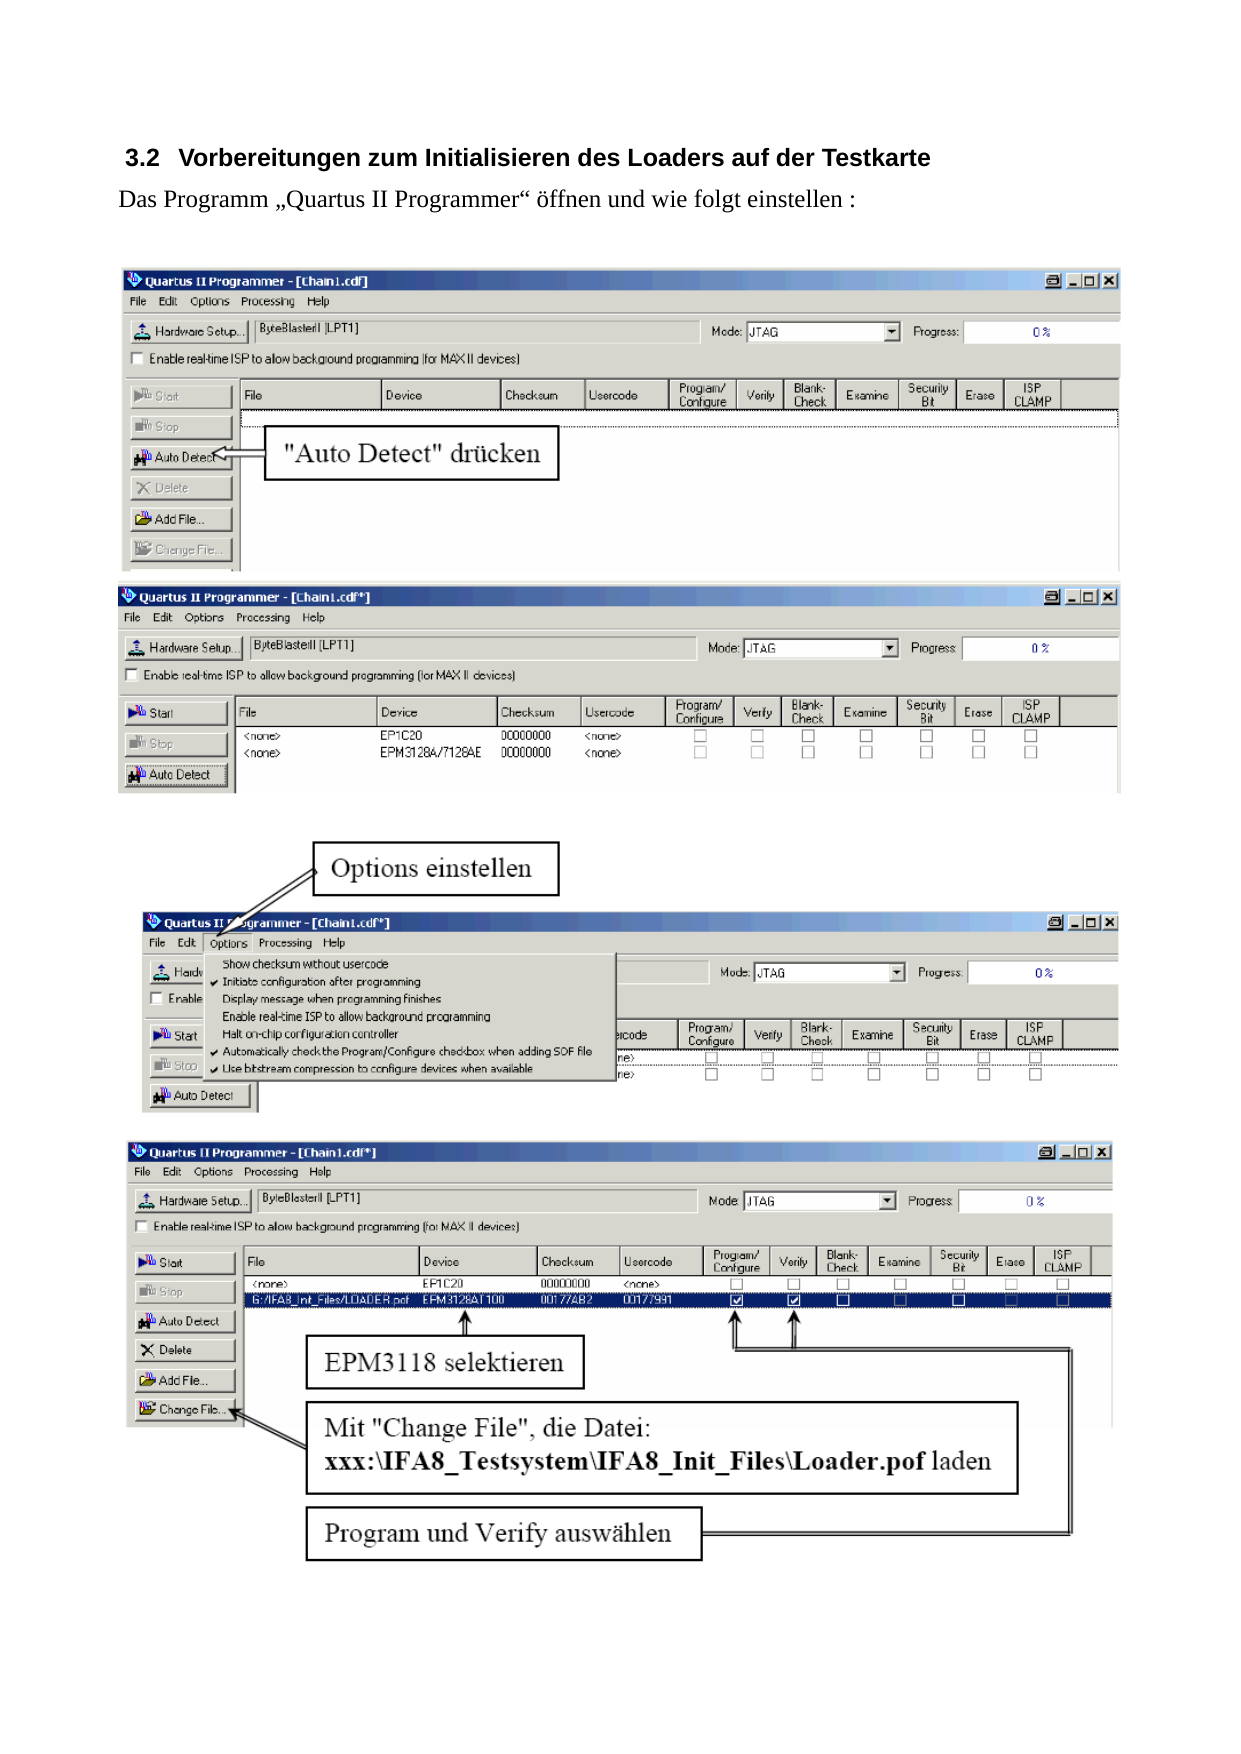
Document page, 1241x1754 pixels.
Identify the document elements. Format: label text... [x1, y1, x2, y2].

subtitle Vorbereitungen zum Initialisieren des Loaders auf der Testkarte [118, 143, 1122, 172]
picture [118, 838, 1123, 1567]
picture [118, 266, 1123, 798]
text Das Programm „Quartus II Programmer“ öffnen und wie folgt einstellen : [118, 184, 1122, 213]
